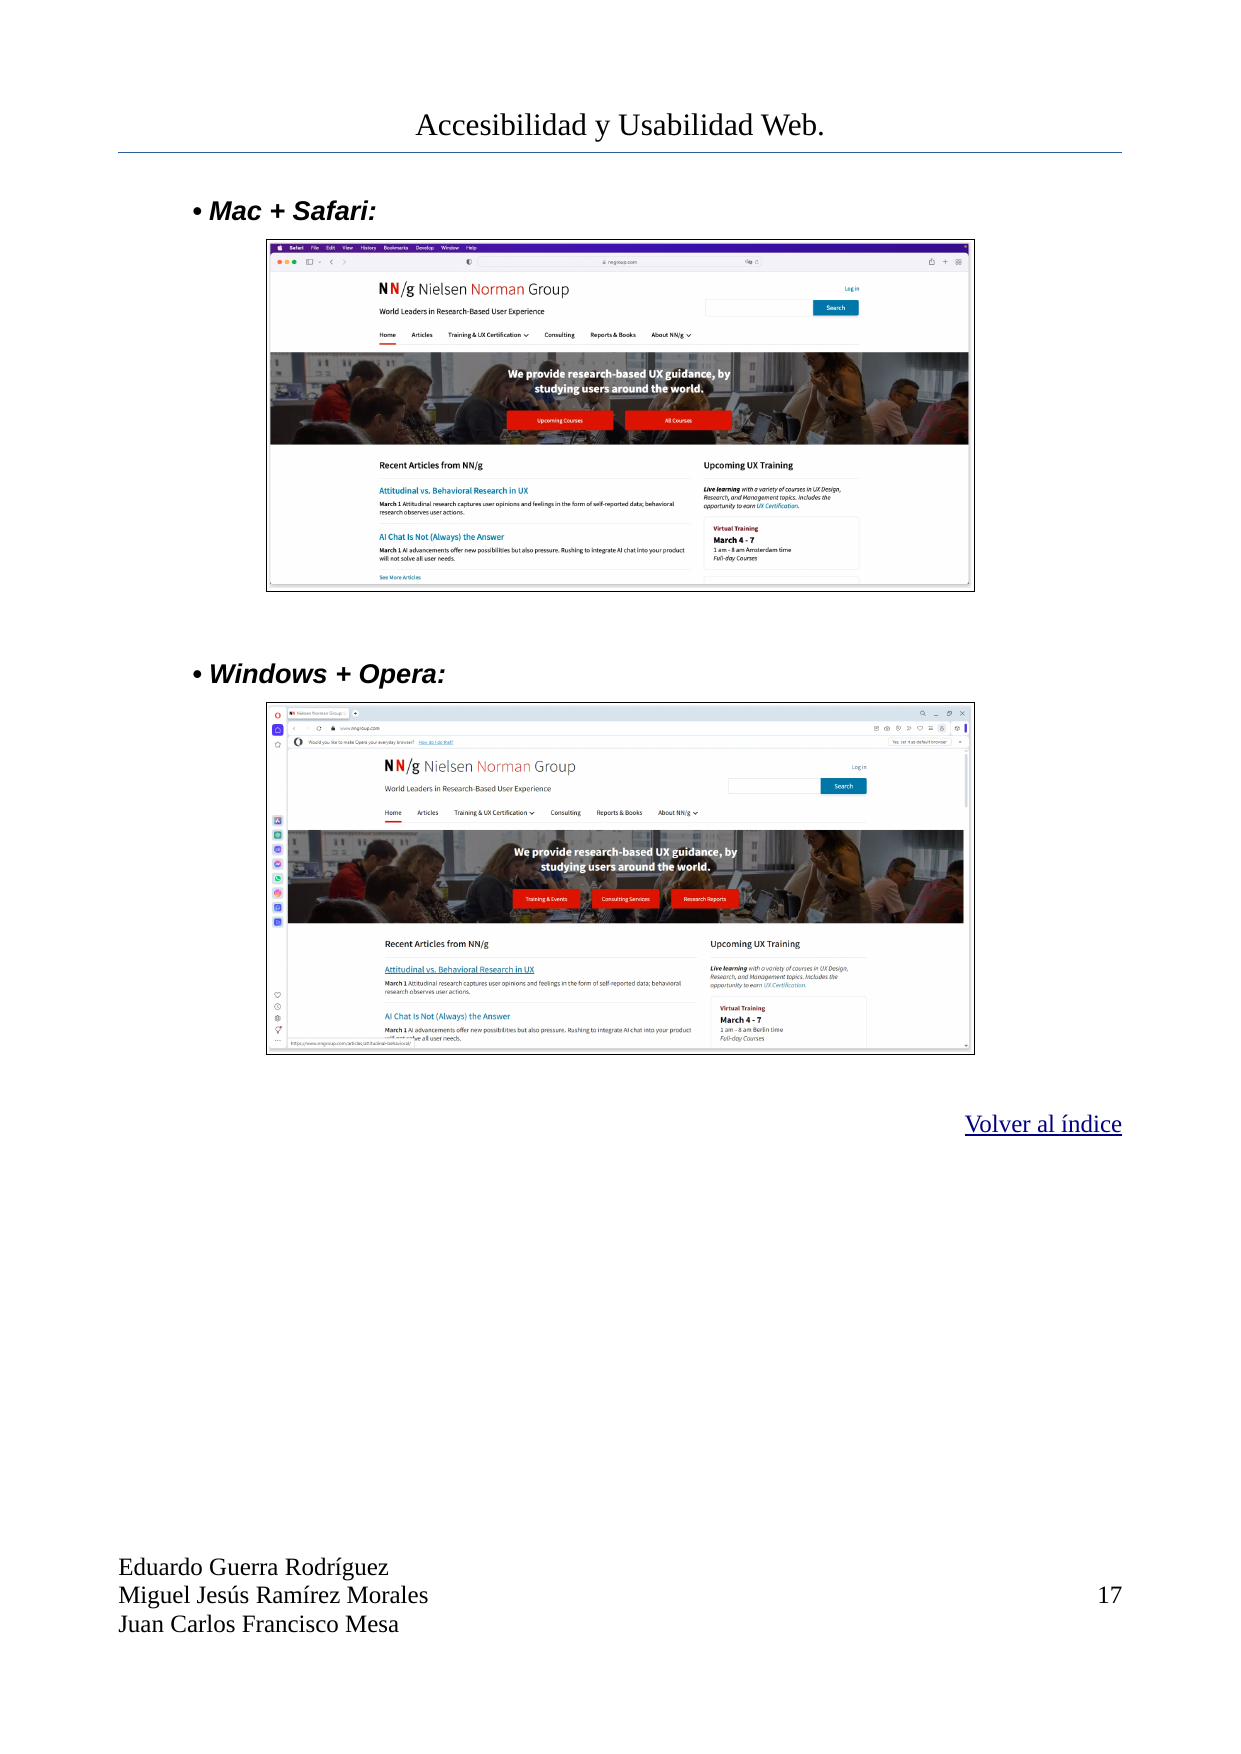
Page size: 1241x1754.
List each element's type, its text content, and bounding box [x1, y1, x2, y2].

picture [268, 242, 972, 588]
subtitle • Windows + Opera: [118, 658, 1122, 690]
text Volver al índice [118, 1109, 1122, 1138]
subtitle • Mac + Safari: [118, 195, 1122, 227]
picture [268, 705, 972, 1052]
